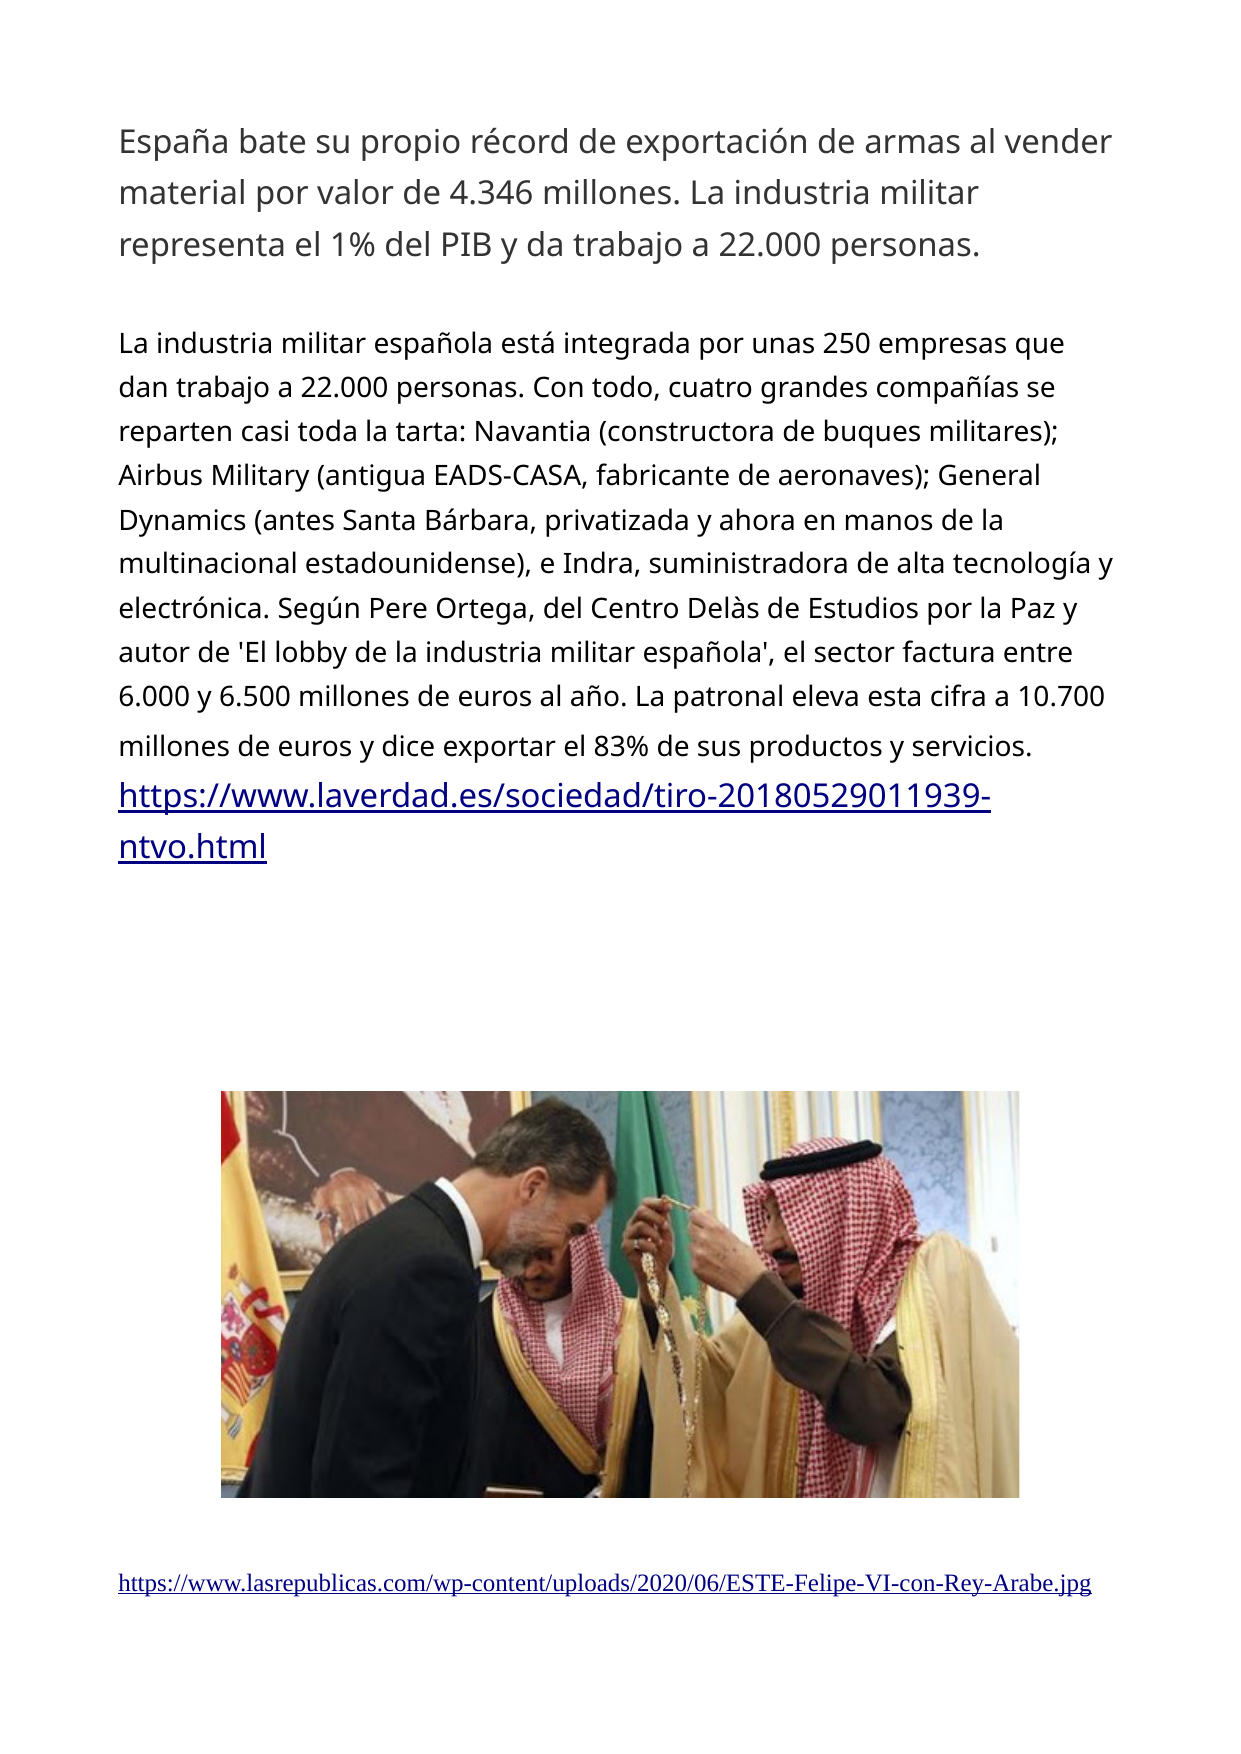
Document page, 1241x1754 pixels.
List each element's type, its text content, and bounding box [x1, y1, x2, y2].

text La industria militar española está integrada por unas 250 empresas que dan trabajo a 22.000 personas. Con todo, cuatro grandes compañías se reparten casi toda la tarta: Navantia (constructora de buques militares); Airbus Military (antigua EADS-CASA, fabricante de aeronaves); General Dynamics (antes Santa Bárbara, privatizada y ahora en manos de la multinacional estadounidense), e Indra, suministradora de alta tecnología y electrónica. Según Pere Ortega, del Centro Delàs de Estudios por la Paz y autor de 'El lobby de la industria militar española', el sector factura entre 6.000 y 6.500 millones de euros al año. La patronal eleva esta cifra a 10.700 millones de euros y dice exportar el 83% de sus productos y servicios. [118, 323, 1122, 766]
text https://www.lasrepublicas.com/wp-content/uploads/2020/06/ESTE-Felipe-VI-con-Rey-Arabe.jpg [118, 1568, 1122, 1597]
subtitle España bate su propio récord de exportación de armas al vender material por valor de 4.346 millones. La industria militar representa el 1% del PIB y da trabajo a 22.000 personas. [118, 118, 1122, 266]
text https://www.laverdad.es/sociedad/tiro-20180529011939-ntvo.html [118, 772, 1122, 868]
picture [221, 1091, 1020, 1498]
